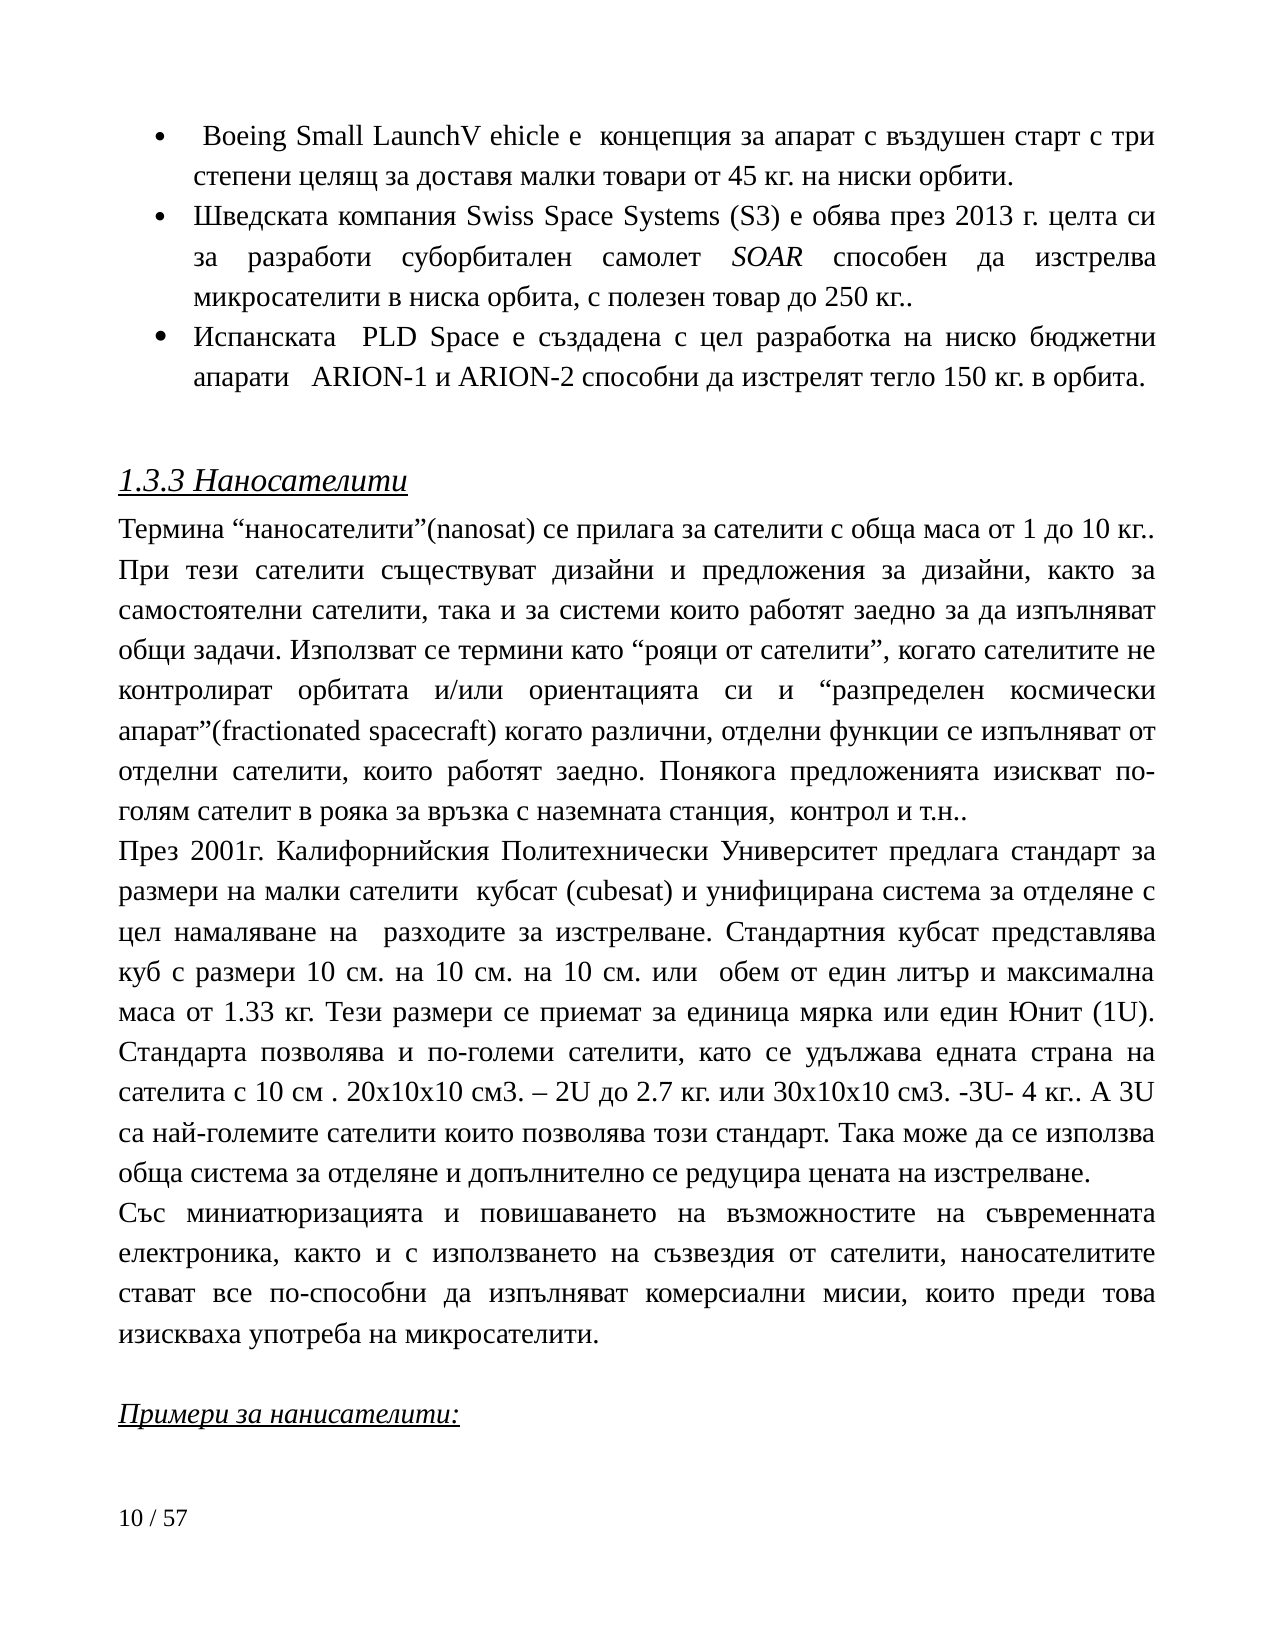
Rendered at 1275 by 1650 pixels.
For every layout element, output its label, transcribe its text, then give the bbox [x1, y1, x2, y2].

list Шведската компания Swiss Space Systems (S3) е обява през 2013 г. целта си за разработи суборбитален самолет SOAR способен да изстрелва микросателити в ниска орбита, с полезен товар до 250 кг.. [156, 198, 1157, 312]
text През 2001г. Калифорнийския Политехнически Университет предлага стандарт за размери на малки сателити кубсат (cubesat) и унифицирана система за отделяне с цел намаляване на разходите за изстрелване. Стандартния кубсат представлява куб с размери 10 см. на 10 см. на 10 см. или обем от един литър и максимална маса от 1.33 кг. Тези размери се приемат за единица мярка или един Юнит (1U). Стандарта позволява и по-големи сателити, като се удължава едната страна на сателита с 10 см . 20х10х10 см3. – 2U до 2.7 кг. или 30х10х10 см3. -3U- 4 кг.. А 3U са най-големите сателити които позволява този стандарт. Така може да се използва обща система за отделяне и допълнително се редуцира цената на изстрелване. [118, 833, 1157, 1188]
subtitle 1.3.3 Наносателити [118, 461, 1157, 499]
text Със миниатюризацията и повишаването на възможностите на съвременната електроника, както и с използването на съзвездия от сателити, наносателитите стават все по-способни да изпълняват комерсиални мисии, които преди това изискваха употреба на микросателити. [118, 1195, 1157, 1349]
list Испанската PLD Space е създадена с цел разработка на ниско бюджетни апарати ARION-1 и ARION-2 способни да изстрелят тегло 150 кг. в орбита. [156, 319, 1157, 393]
text Термина “наносателити”(nanosat) се прилага за сателити с обща маса от 1 до 10 кг.. При тези сателити съществуват дизайни и предложения за дизайни, както за самостоятелни сателити, така и за системи които работят заедно за да изпълняват общи задачи. Използват се термини като “рояци от сателити”, когато сателитите нe контролират орбитата и/или ориентацията си и “разпределен космически апарат”(fractionated spacecraft) когато различни, отделни функции се изпълняват от отделни сателити, които работят заедно. Понякога предложенията изискват по-голям сателит в рояка за връзка с наземната станция, контрол и т.н.. [118, 512, 1157, 827]
list Boeing Small LaunchV ehicle е концепция за апарат с въздушен старт с три степени целящ за доставя малки товари от 45 кг. на ниски орбити. [156, 118, 1157, 192]
text Примери за нанисателити: [118, 1396, 1157, 1430]
